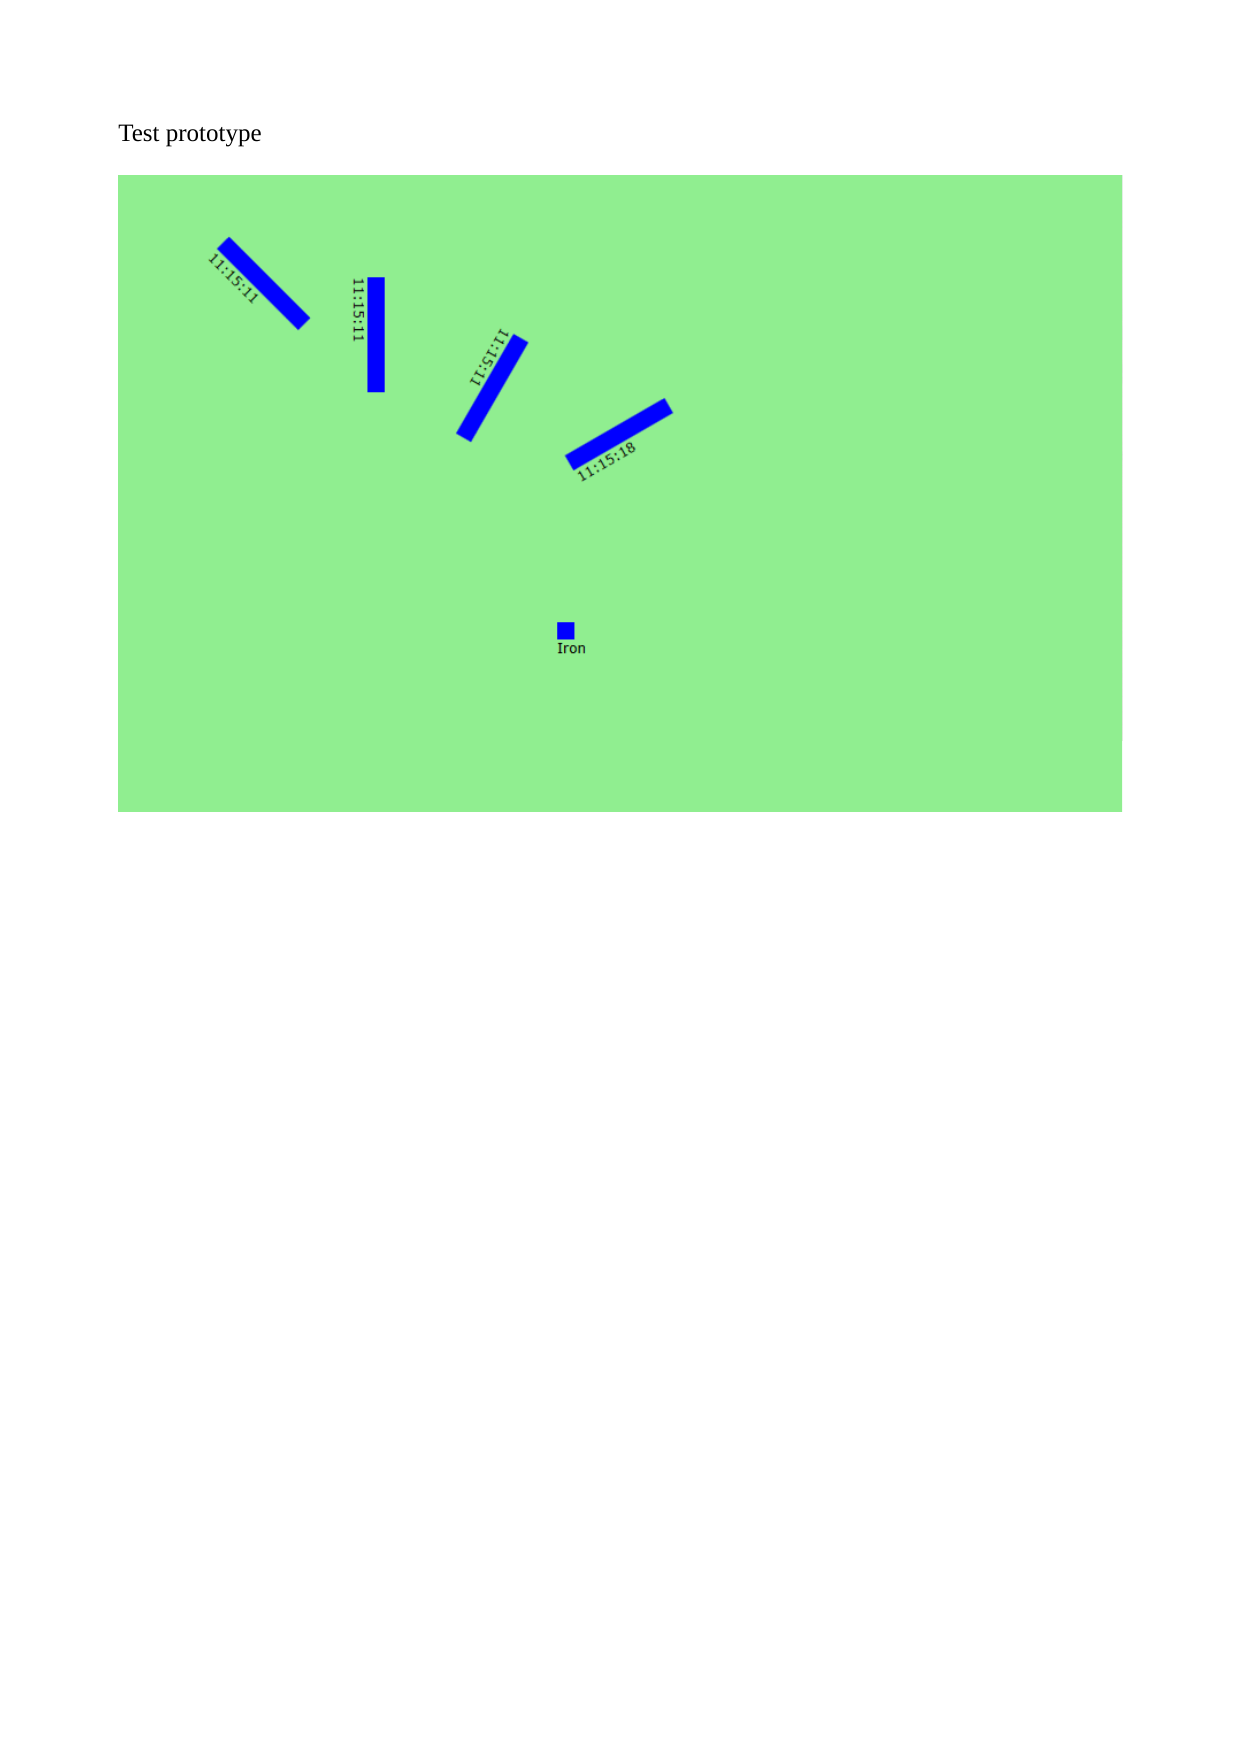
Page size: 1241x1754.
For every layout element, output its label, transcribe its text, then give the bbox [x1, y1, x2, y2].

text Test prototype [118, 118, 1122, 147]
picture [118, 175, 1123, 812]
